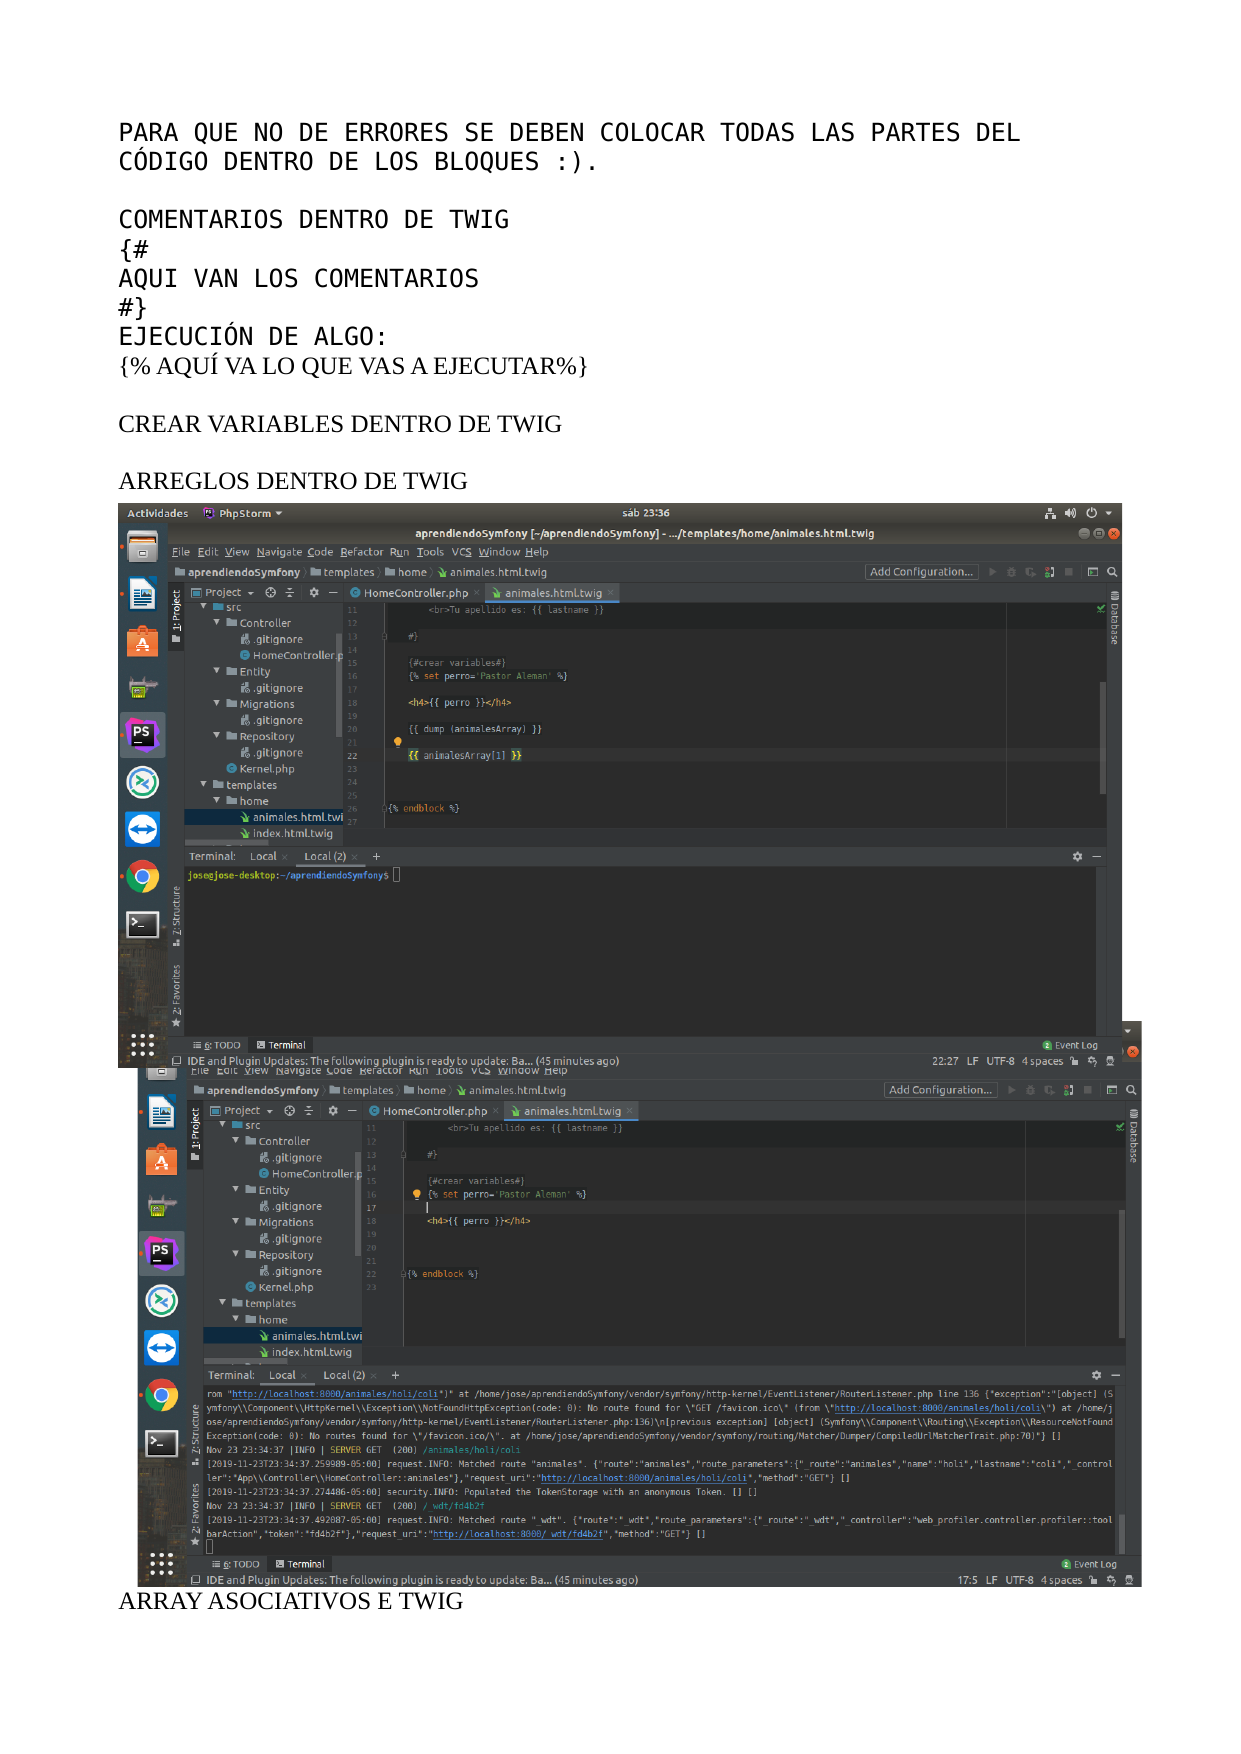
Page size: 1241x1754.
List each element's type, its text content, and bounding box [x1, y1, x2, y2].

text ARRAY ASOCIATIVOS E TWIG [118, 1068, 1122, 1615]
text PARA QUE NO DE ERRORES SE DEBEN COLOCAR TODAS LAS PARTES DEL CÓDIGO DENTRO DE LOS BLOQUES :). [118, 118, 1122, 176]
text ARREGLOS DENTRO DE TWIG [118, 466, 1122, 495]
text EJECUCIÓN DE ALGO: [118, 322, 1122, 351]
text [118, 495, 1122, 503]
text COMENTARIOS DENTRO DE TWIG [118, 206, 1122, 235]
text {# [118, 235, 1122, 264]
text #} [118, 293, 1122, 322]
text AQUI VAN LOS COMENTARIOS [118, 264, 1122, 293]
text CREAR VARIABLES DENTRO DE TWIG [118, 409, 1122, 438]
text {% AQUÍ VA LO QUE VAS A EJECUTAR%} [118, 351, 1122, 380]
